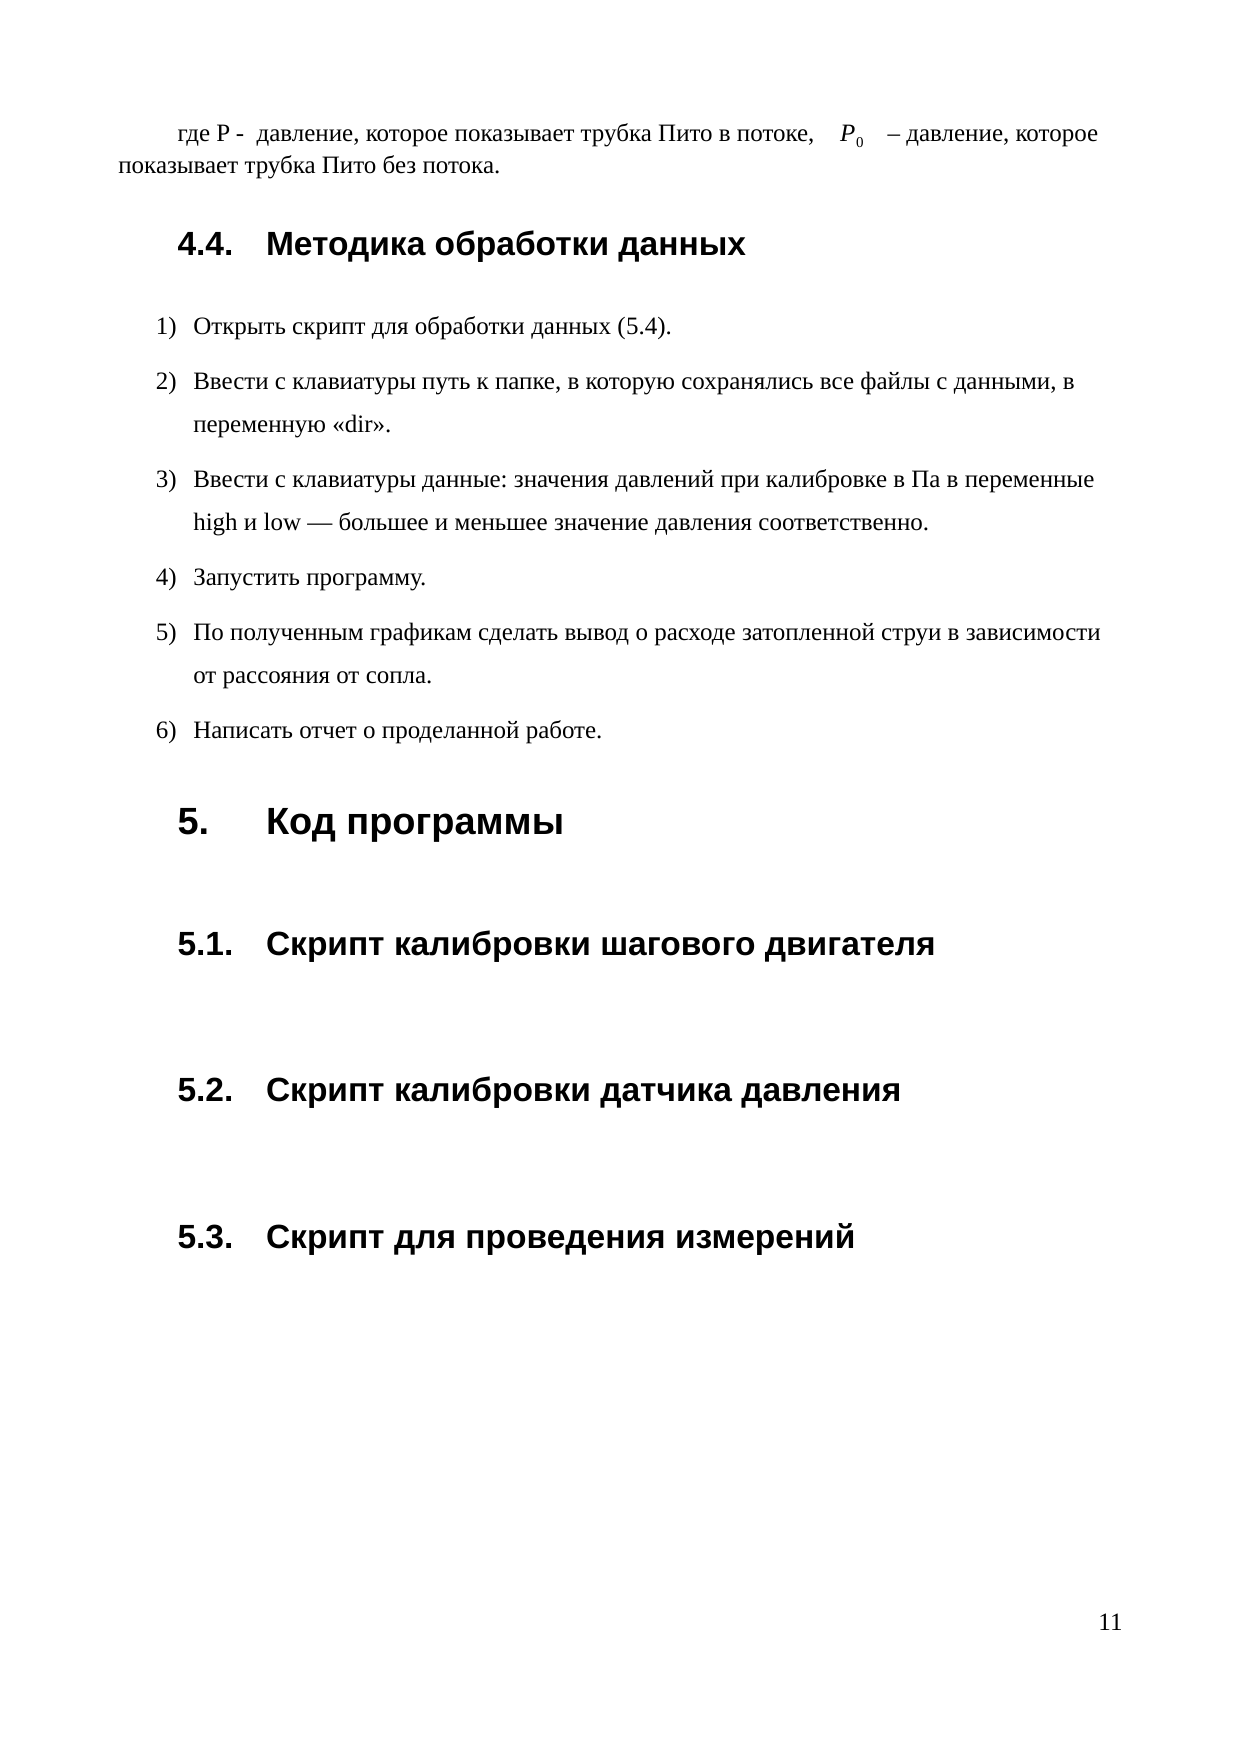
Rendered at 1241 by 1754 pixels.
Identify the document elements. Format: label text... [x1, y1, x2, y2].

list Открыть скрипт для обработки данных (5.4). [156, 311, 1122, 340]
list Ввести с клавиатуры данные: значения давлений при калибровке в Па в переменные high и low — большее и меньшее значение давления соответственно. [156, 464, 1122, 536]
list Запустить программу. [156, 562, 1122, 591]
list По полученным графикам сделать вывод о расходе затопленной струи в зависимости от рассояния от сопла. [156, 617, 1122, 689]
subtitle Код программы [118, 799, 1122, 843]
list Ввести с клавиатуры путь к папке, в которую сохранялись все файлы с данными, в переменную «dir». [156, 366, 1122, 438]
list Написать отчет о проделанной работе. [156, 715, 1122, 743]
subtitle Скрипт калибровки датчика давления [118, 1070, 1122, 1109]
subtitle Скрипт для проведения измерений [118, 1217, 1122, 1256]
subtitle Скрипт калибровки шагового двигателя [118, 923, 1122, 962]
text где P - давление, которое показывает трубка Пито в потоке, – давление, которое показывает трубка Пито без потока. [118, 118, 1110, 179]
subtitle Методика обработки данных [118, 223, 1122, 262]
